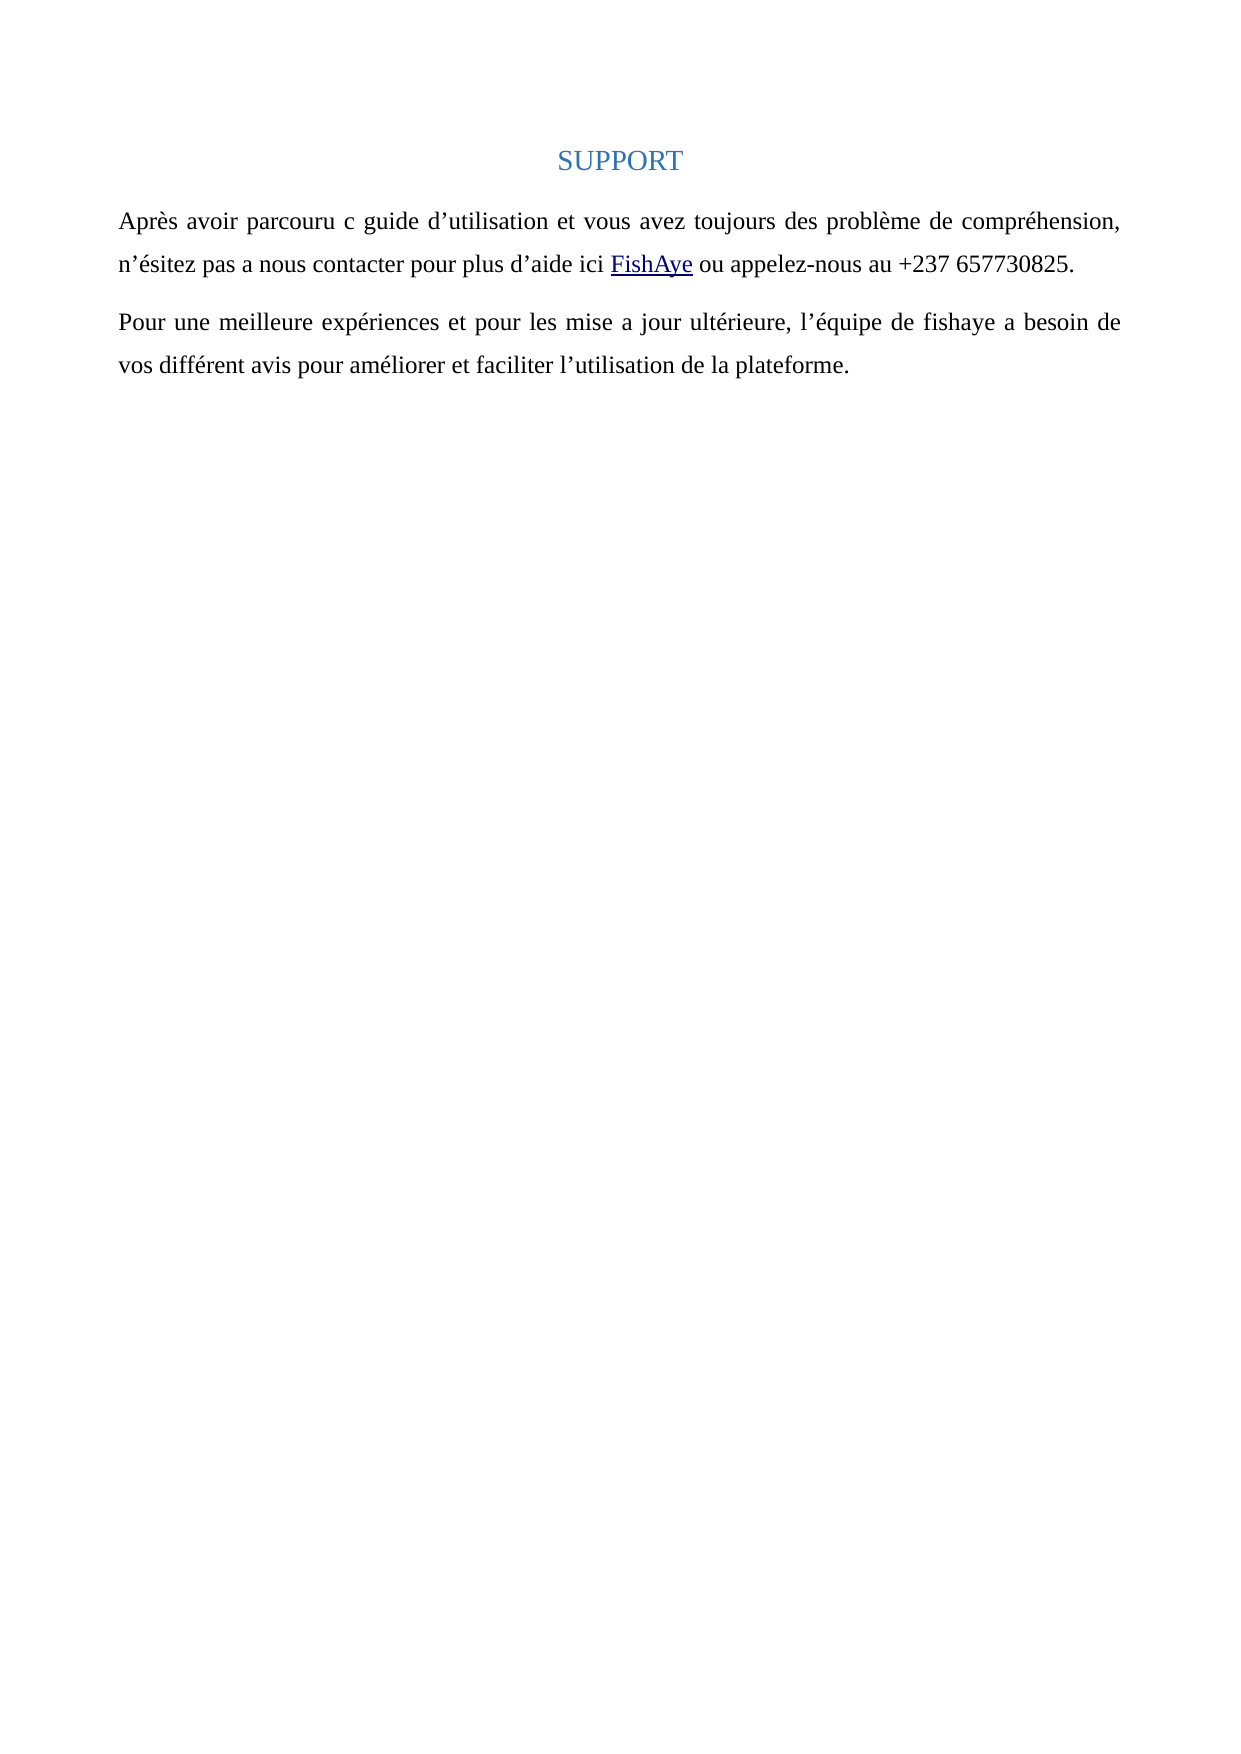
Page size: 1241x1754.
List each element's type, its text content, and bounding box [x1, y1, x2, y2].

text Pour une meilleure expériences et pour les mise a jour ultérieure, l’équipe de fishaye a besoin de vos différent avis pour améliorer et faciliter l’utilisation de la plateforme. [118, 307, 1122, 379]
subtitle SUPPORT [118, 143, 1122, 177]
text Après avoir parcouru c guide d’utilisation et vous avez toujours des problème de compréhension, n’ésitez pas a nous contacter pour plus d’aide ici FishAye ou appelez-nous au +237 657730825. [118, 206, 1122, 278]
